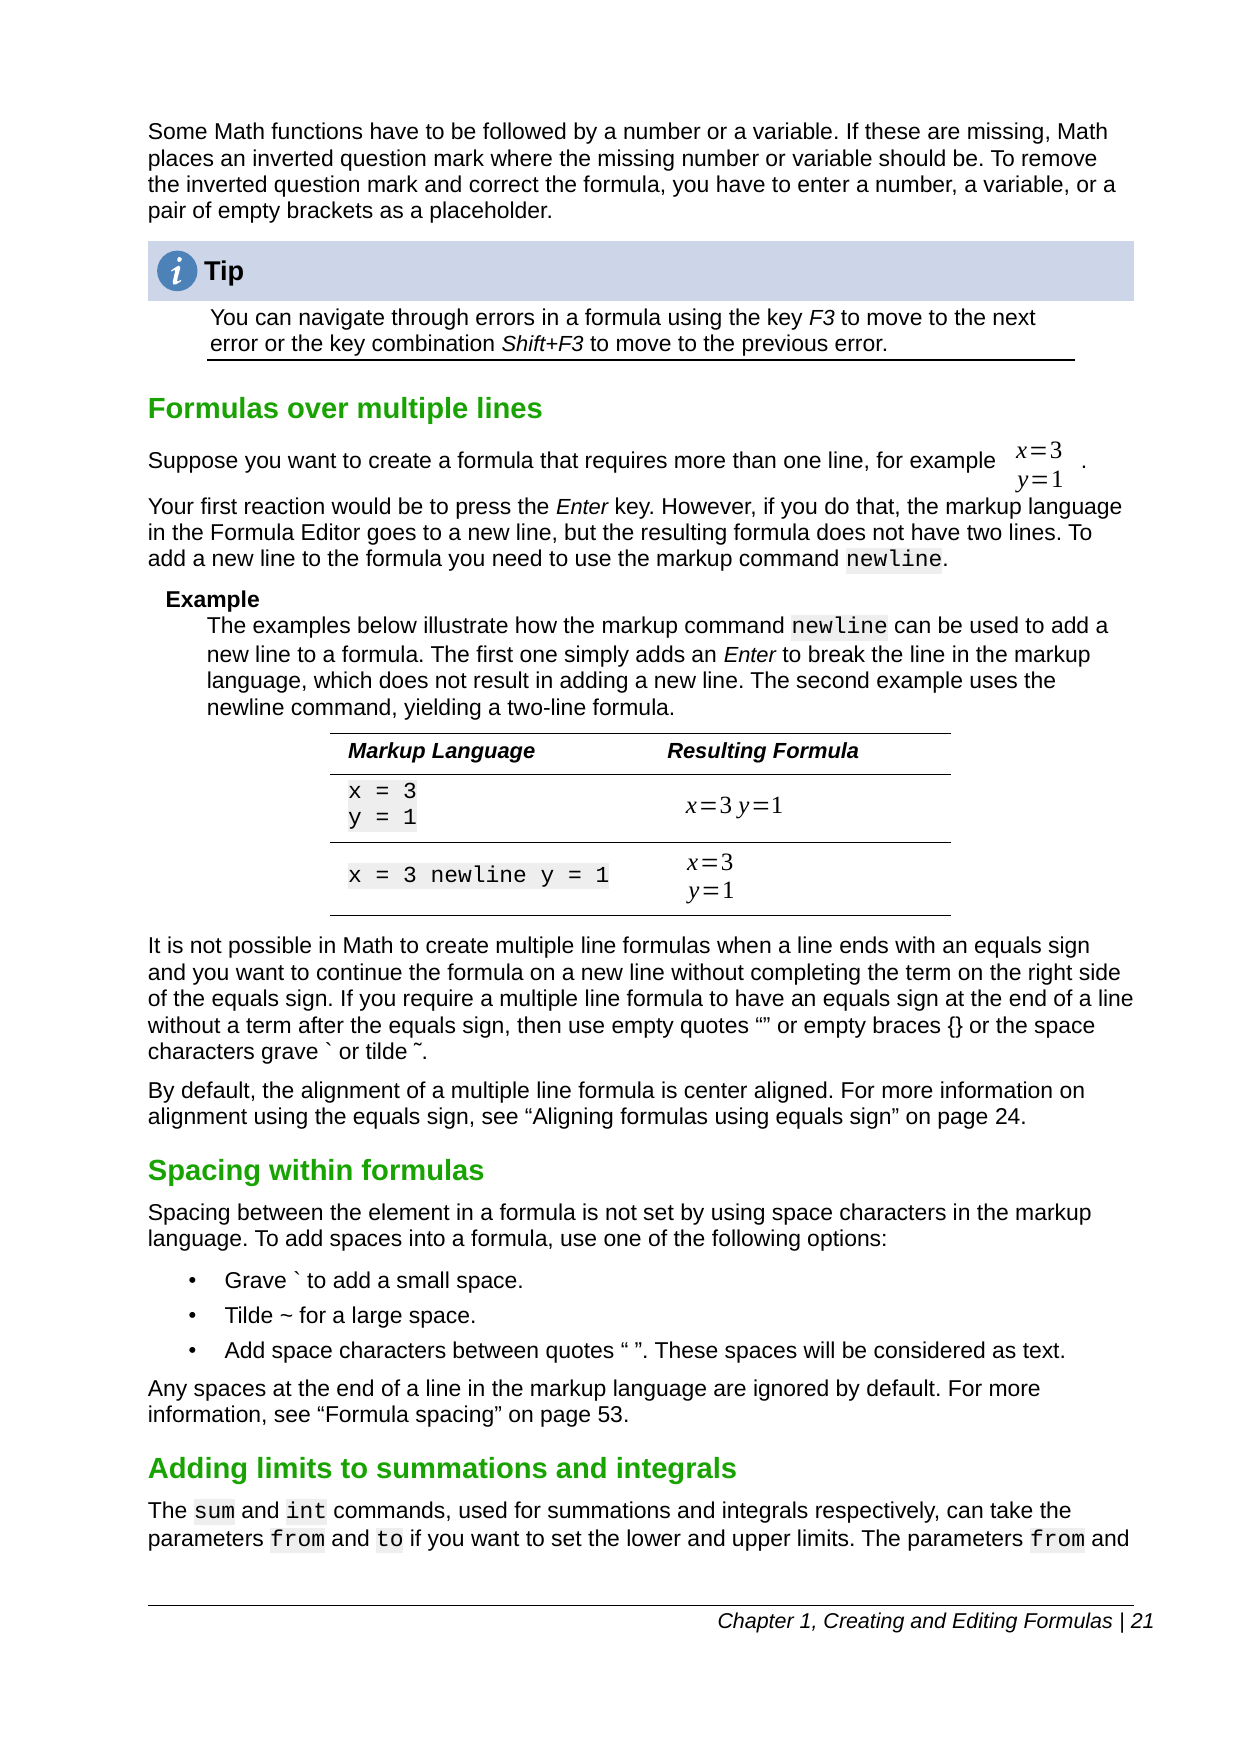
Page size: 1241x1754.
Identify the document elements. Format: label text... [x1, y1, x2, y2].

list Add space characters between quotes “ ”. These spaces will be considered as text. [185, 1334, 1134, 1366]
text Spacing between the element in a formula is not set by using space characters in the markup language. To add spaces into a formula, use one of the following options: [148, 1198, 1134, 1251]
subtitle Adding limits to summations and integrals [148, 1451, 1134, 1485]
text Example [165, 586, 1134, 612]
text You can navigate through errors in a formula using the key F3 to move to the next error or the key combination Shift+F3 to move to the previous error. [207, 301, 1075, 359]
text Any spaces at the end of a line in the markup language are ignored by default. For more information, see “Formula spacing” on page 54. [148, 1375, 1134, 1428]
text It is not possible in Math to create multiple line formulas when a line ends with an equals sign and you want to continue the formula on a new line without completing the term on the right side of the equals sign. If you require a multiple line formula to have an equals sign at the end of a line without a term after the equals sign, then use empty quotes “” or empty braces {} or the space characters grave ` or tilde ˜. [148, 932, 1134, 1064]
table_header Markup Language [330, 734, 649, 774]
subtitle Spacing within formulas [148, 1153, 1134, 1187]
text The sum and int commands, used for summations and integrals respectively, can take the parameters from and to if you want to set the lower and upper limits. The parameters from and to can be used singly or together as shown by the following examples. For more information on the sum and integral commands, see “Operators” on page 63. [148, 1497, 1134, 1553]
table_cell [650, 775, 951, 842]
text Some Math functions have to be followed by a number or a variable. If these are missing, Math places an inverted question mark where the missing number or variable should be. To remove the inverted question mark and correct the formula, you have to enter a number, a variable, or a pair of empty brackets as a placeholder. [148, 118, 1134, 223]
table_cell x = 3 newline y = 1 [330, 843, 649, 915]
list Grave ` to add a small space. [185, 1264, 1134, 1293]
text Suppose you want to create a formula that requires more than one line, for example. Your first reaction would be to press the Enter key. However, if you do that, the markup language in the Formula Editor goes to a new line, but the resulting formula does not have two lines. To add a new line to the formula you need to use the markup command newline. [148, 436, 1134, 574]
table_cell x = 3 y = 1 [330, 775, 649, 842]
text By default, the alignment of a multiple line formula is center aligned. For more information on alignment using the equals sign, see “Aligning formulas using equals sign” on page 24. [148, 1077, 1134, 1129]
text The examples below illustrate how the markup command newline can be used to add a new line to a formula. The first one simply adds an Enter to break the line in the markup language, which does not result in adding a new line. The second example uses the newline command, yielding a two-line formula. [207, 612, 1134, 720]
subtitle Tip [148, 241, 1134, 301]
list Tilde ~ for a large space. [185, 1299, 1134, 1328]
table_header Resulting Formula [650, 734, 951, 774]
table_cell [650, 843, 951, 915]
subtitle Formulas over multiple lines [148, 391, 1134, 424]
